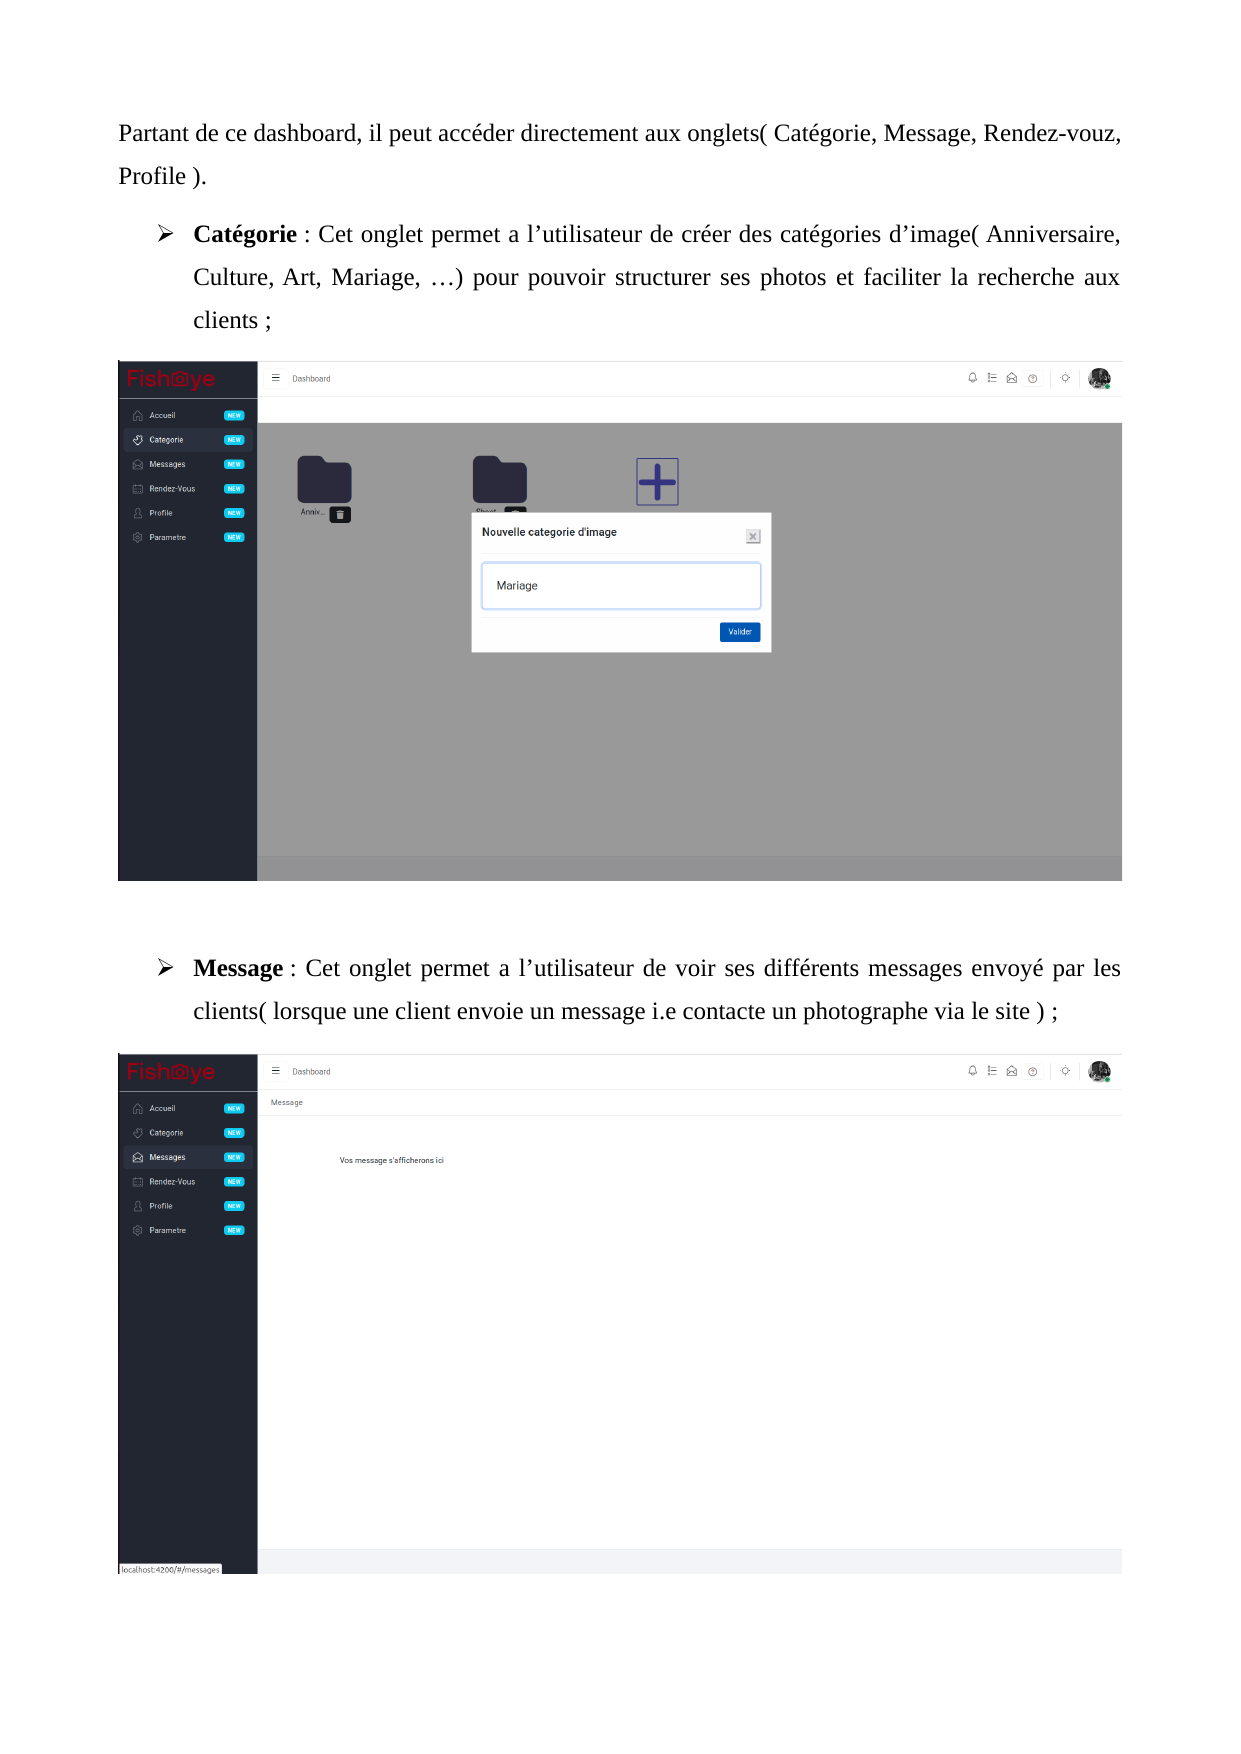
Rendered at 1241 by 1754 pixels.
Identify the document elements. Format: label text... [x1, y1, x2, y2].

list Catégorie : Cet onglet permet a l’utilisateur de créer des catégories d’image( Anniversaire, Culture, Art, Mariage, …) pour pouvoir structurer ses photos et faciliter la recherche aux clients ; [156, 219, 1122, 334]
picture [118, 360, 1123, 881]
picture [118, 1053, 1123, 1574]
list Message : Cet onglet permet a l’utilisateur de voir ses différents messages envoyé par les clients( lorsque une client envoie un message i.e contacte un photographe via le site ) ; [156, 953, 1122, 1024]
text Partant de ce dashboard, il peut accéder directement aux onglets( Catégorie, Message, Rendez-vouz, Profile ). [118, 118, 1122, 190]
